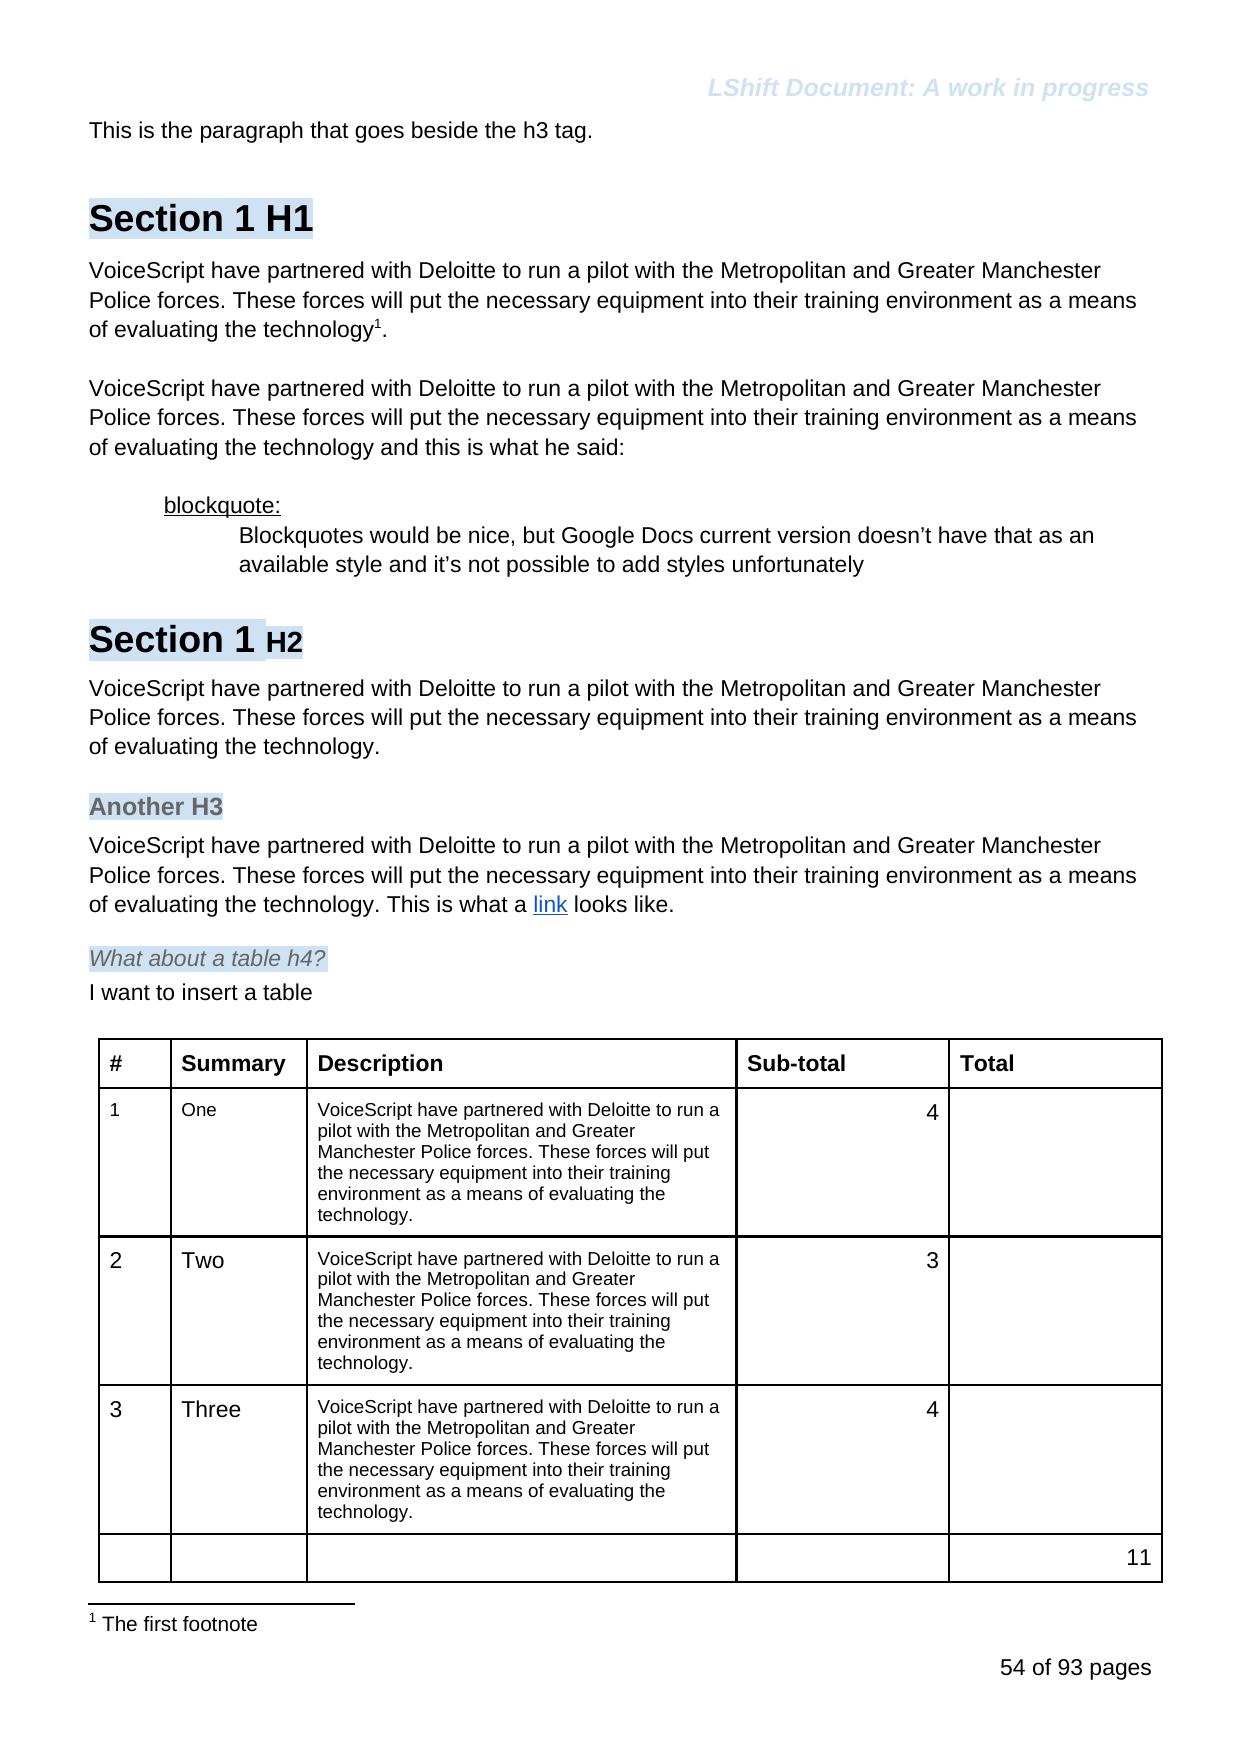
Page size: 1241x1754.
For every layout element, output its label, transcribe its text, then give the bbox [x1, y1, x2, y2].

table_cell 4 [738, 1089, 948, 1235]
table_header Description [308, 1040, 735, 1087]
text VoiceScript have partnered with Deloitte to run a pilot with the Metropolitan and Greater Manchester Police forces. These forces will put the necessary equipment into their training environment as a means of evaluating the technology. This is what a link looks like. [88, 833, 1152, 917]
table_header # [100, 1040, 170, 1087]
table_cell [950, 1089, 1161, 1235]
table_cell Three [172, 1386, 306, 1532]
table_cell [738, 1535, 948, 1581]
text VoiceScript have partnered with Deloitte to run a pilot with the Metropolitan and Greater Manchester Police forces. These forces will put the necessary equipment into their training environment as a means of evaluating the technology. [88, 675, 1152, 759]
text The first footnote [88, 1610, 1152, 1636]
subtitle What about a table h4? [328, 946, 1152, 972]
table_cell One [172, 1089, 306, 1235]
text blockquote: [163, 493, 1152, 519]
table_cell 4 [738, 1386, 948, 1532]
text Blockquotes would be nice, but Google Docs current version doesn’t have that as an available style and it’s not possible to add styles unfortunately [238, 522, 1152, 577]
table_cell [950, 1386, 1161, 1532]
table_cell 11 [950, 1535, 1161, 1581]
table_header Sub-total [738, 1040, 948, 1087]
table_cell 2 [100, 1238, 170, 1384]
table_cell VoiceScript have partnered with Deloitte to run a pilot with the Metropolitan and Greater Manchester Police forces. These forces will put the necessary equipment into their training environment as a means of evaluating the technology. [308, 1089, 735, 1235]
table_cell VoiceScript have partnered with Deloitte to run a pilot with the Metropolitan and Greater Manchester Police forces. These forces will put the necessary equipment into their training environment as a means of evaluating the technology. [308, 1238, 735, 1384]
table_cell 3 [100, 1386, 170, 1532]
subtitle Section 1 H1 [88, 197, 1152, 239]
table_header Total [950, 1040, 1161, 1087]
table_cell Two [172, 1238, 306, 1384]
table_cell [100, 1535, 170, 1581]
table_cell [172, 1535, 306, 1581]
table_cell 3 [738, 1238, 948, 1384]
text I want to insert a table [88, 979, 1152, 1005]
table_cell [950, 1238, 1161, 1384]
table_header Summary [172, 1040, 306, 1087]
text VoiceScript have partnered with Deloitte to run a pilot with the Metropolitan and Greater Manchester Police forces. These forces will put the necessary equipment into their training environment as a means of evaluating the technology. [88, 258, 1152, 342]
subtitle Another H3 [88, 792, 1152, 820]
subtitle Section 1 H2 [266, 619, 1152, 661]
table_cell 1 [100, 1089, 170, 1235]
table_cell [308, 1535, 735, 1581]
table_cell VoiceScript have partnered with Deloitte to run a pilot with the Metropolitan and Greater Manchester Police forces. These forces will put the necessary equipment into their training environment as a means of evaluating the technology. [308, 1386, 735, 1532]
text This is the paragraph that goes beside the h3 tag. [88, 118, 1152, 144]
text VoiceScript have partnered with Deloitte to run a pilot with the Metropolitan and Greater Manchester Police forces. These forces will put the necessary equipment into their training environment as a means of evaluating the technology and this is what he said: [88, 376, 1152, 460]
